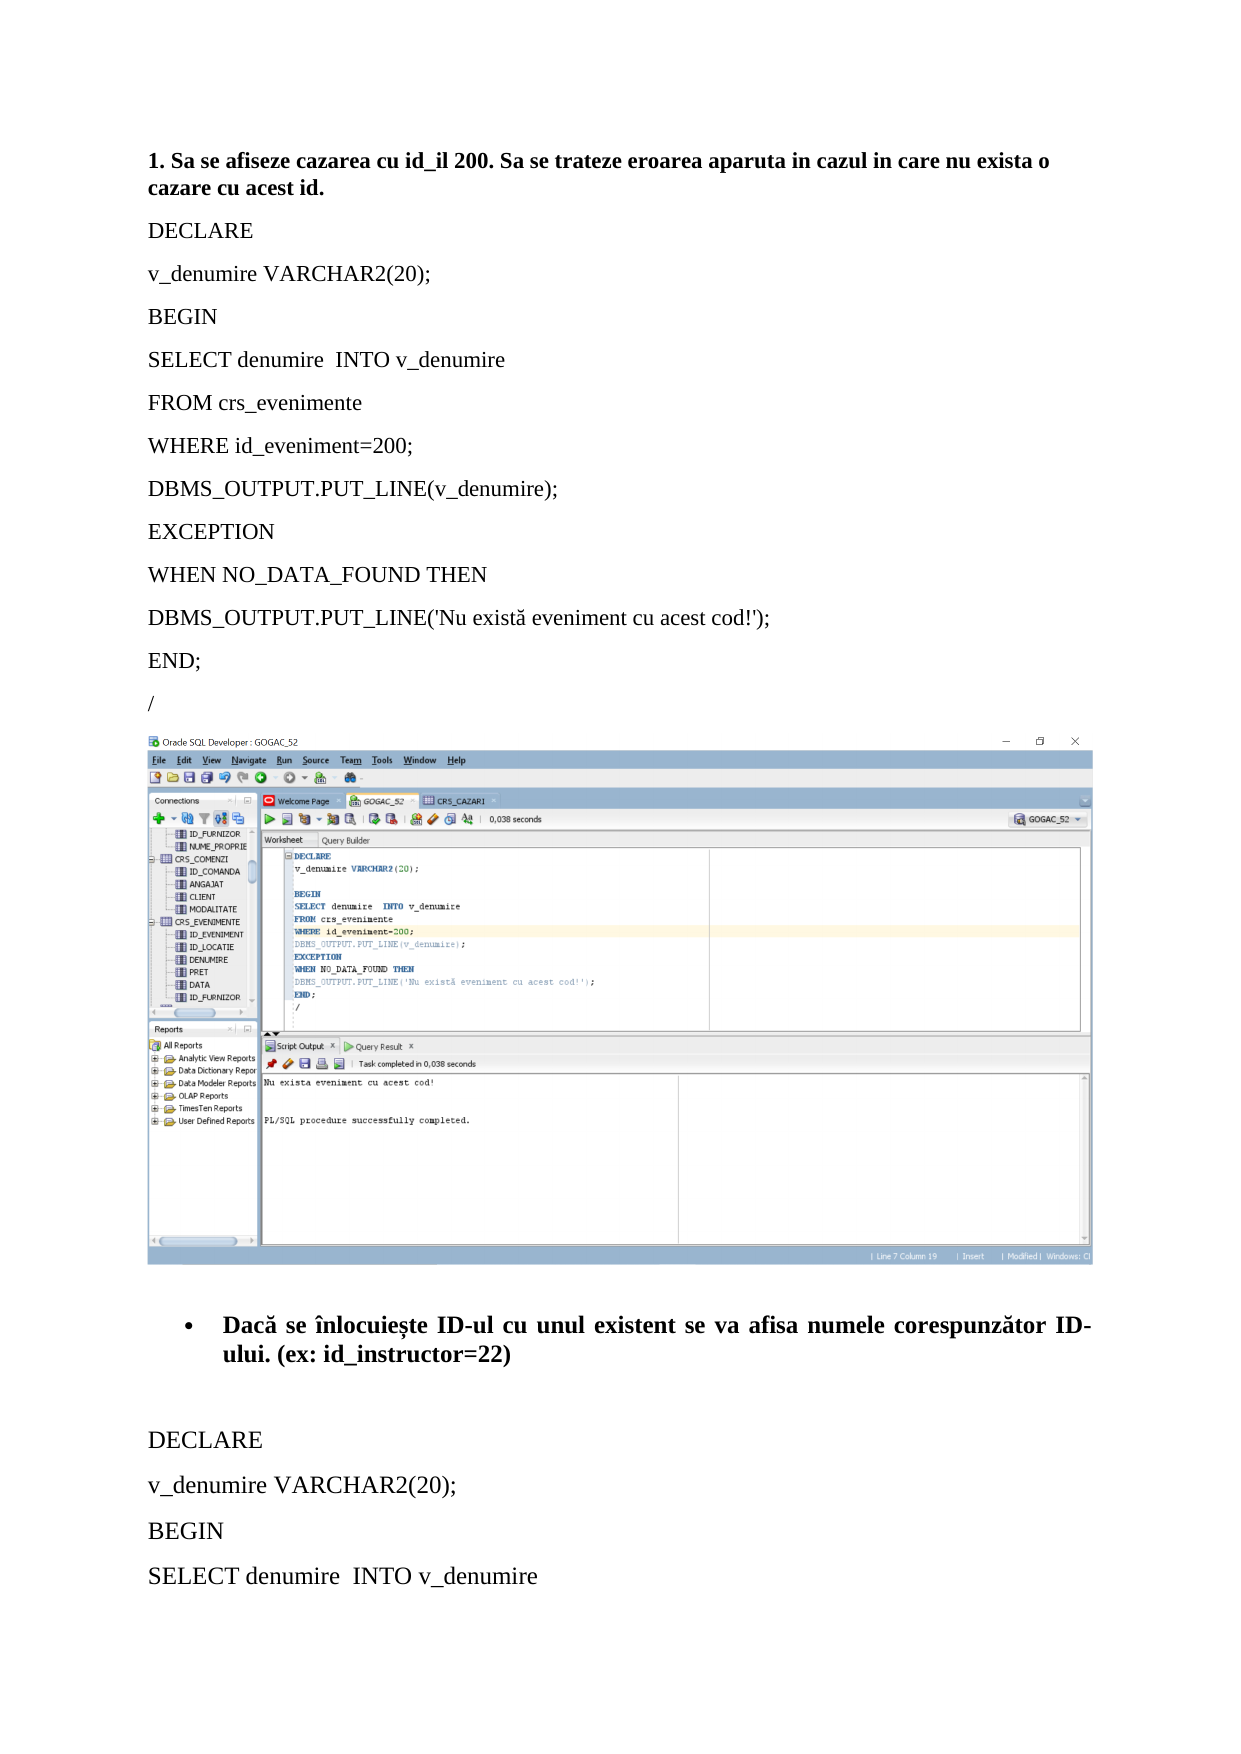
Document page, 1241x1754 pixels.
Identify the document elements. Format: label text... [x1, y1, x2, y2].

text SELECT denumire INTO v_denumire [148, 1561, 1093, 1590]
text v_denumire VARCHAR2(20); [148, 1471, 1093, 1499]
text / [148, 690, 1093, 717]
text EXCEPTION [148, 518, 1093, 544]
text DECLARE [148, 217, 1093, 243]
text DBMS_OUTPUT.PUT_LINE('Nu există eveniment cu acest cod!'); [148, 604, 1093, 631]
text BEGIN [148, 303, 1093, 329]
text 1. Sa se afiseze cazarea cu id_il 200. Sa se trateze eroarea aparuta in cazul in care nu exista o cazare cu acest id. [148, 148, 1093, 200]
text WHEN NO_DATA_FOUND THEN [148, 561, 1093, 587]
text FROM crs_evenimente [148, 389, 1093, 415]
text BEGIN [148, 1516, 1093, 1545]
text END; [148, 647, 1093, 673]
list Dacă se înlocuiește ID-ul cu unul existent se va afisa numele corespunzător ID-ului. (ex: id_instructor=22) [185, 1310, 1093, 1368]
text v_denumire VARCHAR2(20); [148, 260, 1093, 286]
text DECLARE [148, 1425, 1093, 1454]
text SELECT denumire INTO v_denumire [148, 346, 1093, 372]
text WHERE id_eveniment=200; [148, 432, 1093, 458]
text DBMS_OUTPUT.PUT_LINE(v_denumire); [148, 475, 1093, 501]
